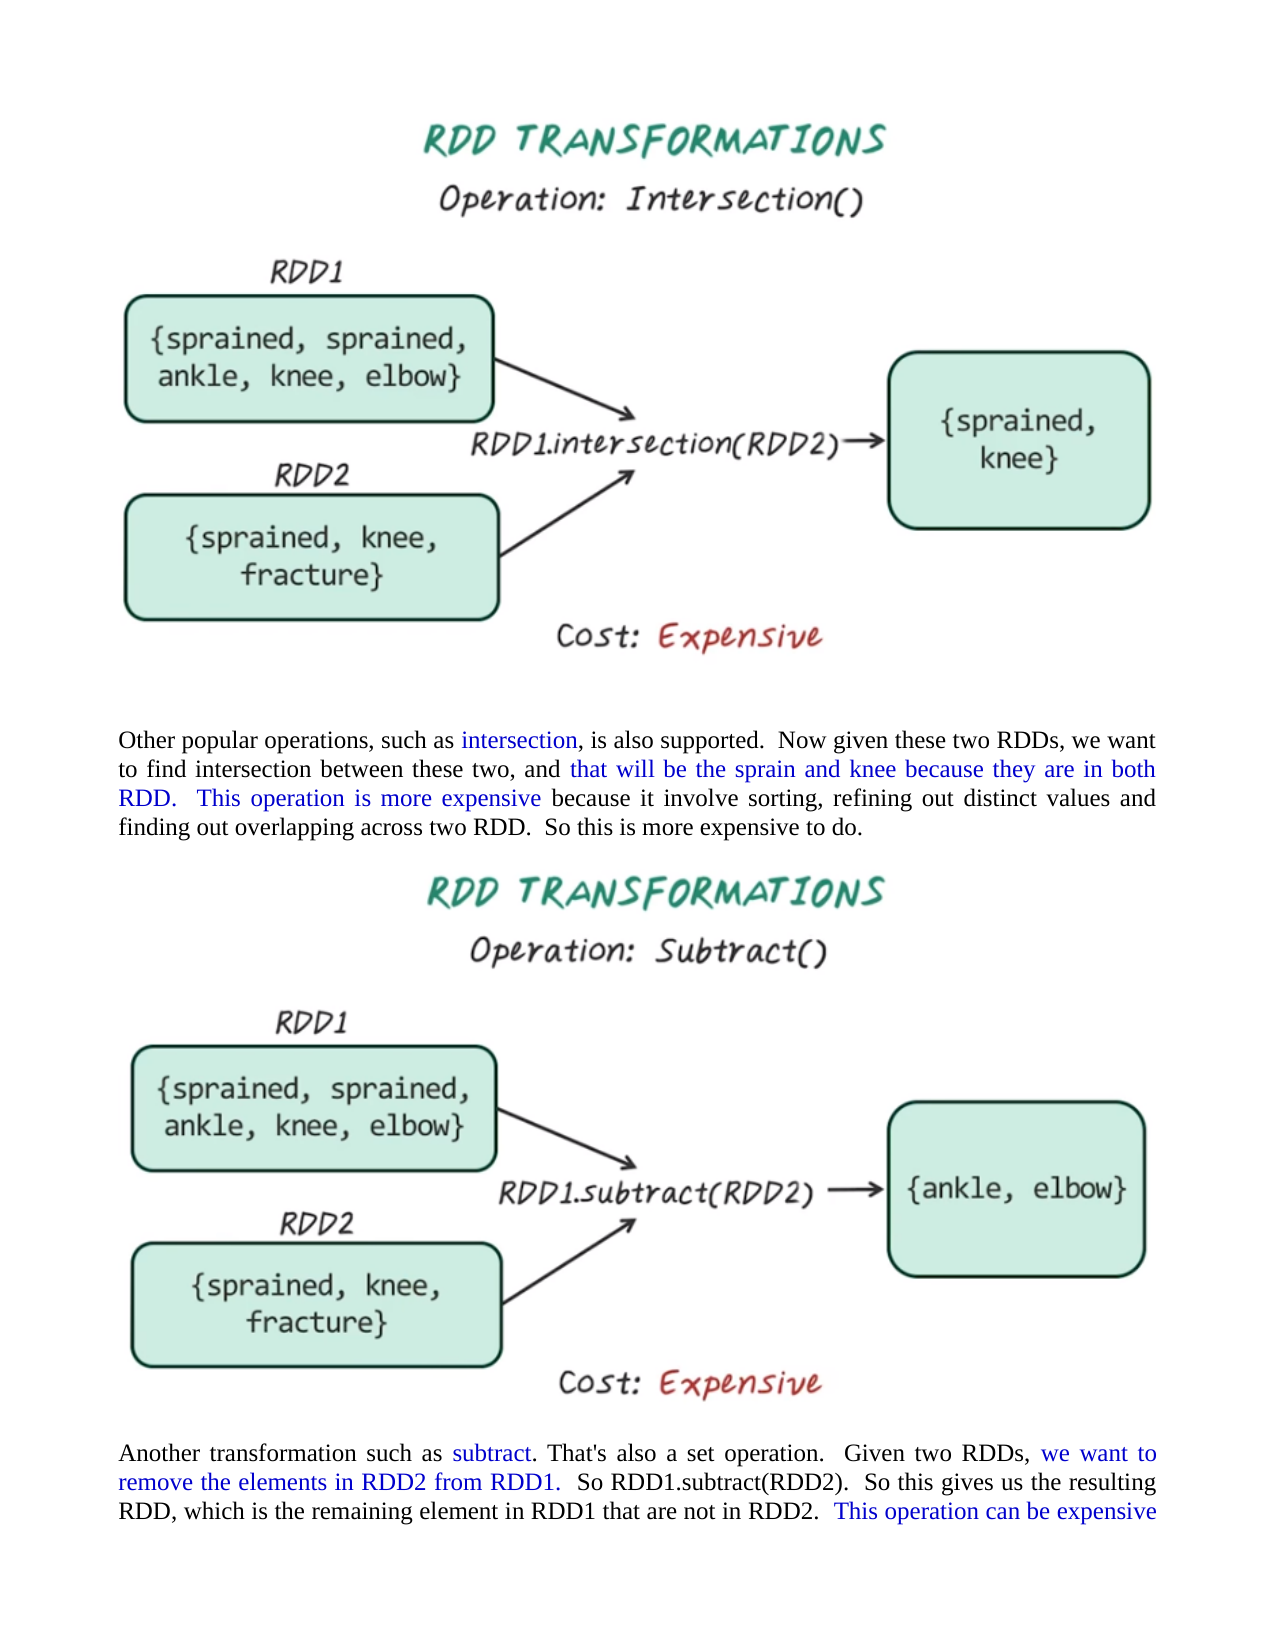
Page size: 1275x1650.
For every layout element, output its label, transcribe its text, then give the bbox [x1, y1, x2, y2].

text Other popular operations, such as intersection, is also supported. Now given these two RDDs, we want to find intersection between these two, and that will be the sprain and knee because they are in both RDD. This operation is more expensive because it involve sorting, refining out distinct values and finding out overlapping across two RDD. So this is more expensive to do. [118, 726, 1157, 841]
text Another transformation such as subtract. That's also a set operation. Given two RDDs, we want to remove the elements in RDD2 from RDD1. So RDD1.subtract(RDD2). So this gives us the resulting RDD, which is the remaining element in RDD1 that are not in RDD2. This operation can be expensive [118, 1438, 1157, 1524]
picture [118, 869, 1157, 1410]
picture [118, 118, 1157, 669]
